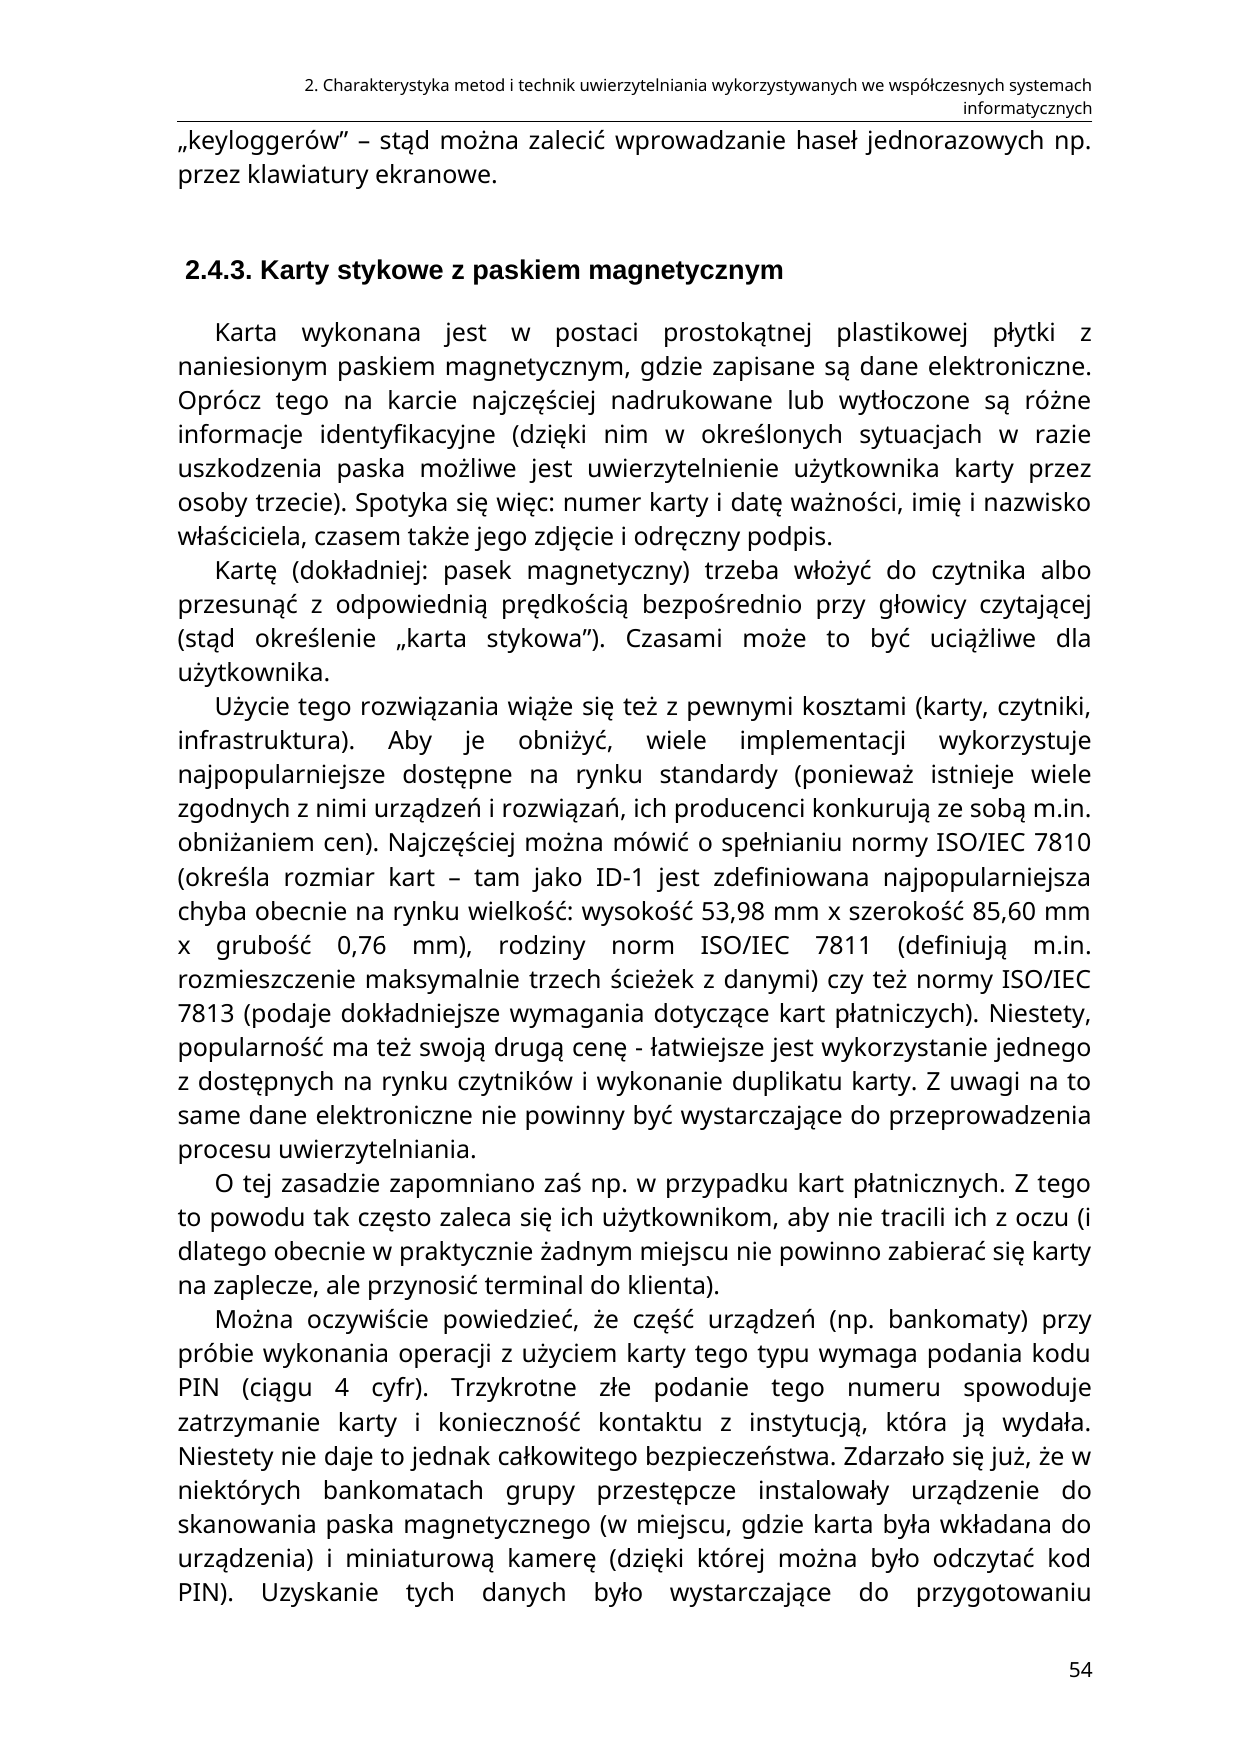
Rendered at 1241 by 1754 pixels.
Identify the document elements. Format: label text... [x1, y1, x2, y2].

text Użycie tego rozwiązania wiąże się też z pewnymi kosztami (karty, czytniki, infrastruktura). Aby je obniżyć, wiele implementacji wykorzystuje najpopularniejsze dostępne na rynku standardy (ponieważ istnieje wiele zgodnych z nimi urządzeń i rozwiązań, ich producenci konkurują ze sobą m.in. obniżaniem cen). Najczęściej można mówić o spełnianiu normy ISO/IEC 7810 (określa rozmiar kart – tam jako ID-1 jest zdefiniowana najpopularniejsza chyba obecnie na rynku wielkość: wysokość 53,98 mm x szerokość 85,60 mm x grubość 0,76 mm), rodziny norm ISO/IEC 7811 (definiują m.in. rozmieszczenie maksymalnie trzech ścieżek z danymi) czy też normy ISO/IEC 7813 (podaje dokładniejsze wymagania dotyczące kart płatniczych). Niestety, popularność ma też swoją drugą cenę - łatwiejsze jest wykorzystanie jednego z dostępnych na rynku czytników i wykonanie duplikatu karty. Z uwagi na to same dane elektroniczne nie powinny być wystarczające do przeprowadzenia procesu uwierzytelniania. [177, 689, 1092, 1166]
text Można oczywiście powiedzieć, że część urządzeń (np. bankomaty) przy próbie wykonania operacji z użyciem karty tego typu wymaga podania kodu PIN (ciągu 4 cyfr). Trzykrotne złe podanie tego numeru spowoduje zatrzymanie karty i konieczność kontaktu z instytucją, która ją wydała. Niestety nie daje to jednak całkowitego bezpieczeństwa. Zdarzało się już, że w niektórych bankomatach grupy przestępcze instalowały urządzenie do skanowania paska magnetycznego (w miejscu, gdzie karta była wkładana do urządzenia) i miniaturową kamerę (dzięki której można było odczytać kod PIN). Uzyskanie tych danych było wystarczające do przygotowaniu [177, 1302, 1092, 1608]
subtitle 2.4.3. Karty stykowe z paskiem magnetycznym [177, 254, 1092, 285]
text Karta wykonana jest w postaci prostokątnej plastikowej płytki z naniesionym paskiem magnetycznym, gdzie zapisane są dane elektroniczne. Oprócz tego na karcie najczęściej nadrukowane lub wytłoczone są różne informacje identyfikacyjne (dzięki nim w określonych sytuacjach w razie uszkodzenia paska możliwe jest uwierzytelnienie użytkownika karty przez osoby trzecie). Spotyka się więc: numer karty i datę ważności, imię i nazwisko właściciela, czasem także jego zdjęcie i odręczny podpis. [177, 314, 1092, 553]
text „keyloggerów” – stąd można zalecić wprowadzanie haseł jednorazowych np. przez klawiatury ekranowe. [177, 122, 1092, 191]
text Kartę (dokładniej: pasek magnetyczny) trzeba włożyć do czytnika albo przesunąć z odpowiednią prędkością bezpośrednio przy głowicy czytającej (stąd określenie „karta stykowa”). Czasami może to być uciążliwe dla użytkownika. [177, 553, 1092, 689]
text O tej zasadzie zapomniano zaś np. w przypadku kart płatnicznych. Z tego to powodu tak często zaleca się ich użytkownikom, aby nie tracili ich z oczu (i dlatego obecnie w praktycznie żadnym miejscu nie powinno zabierać się karty na zaplecze, ale przynosić terminal do klienta). [177, 1166, 1092, 1302]
